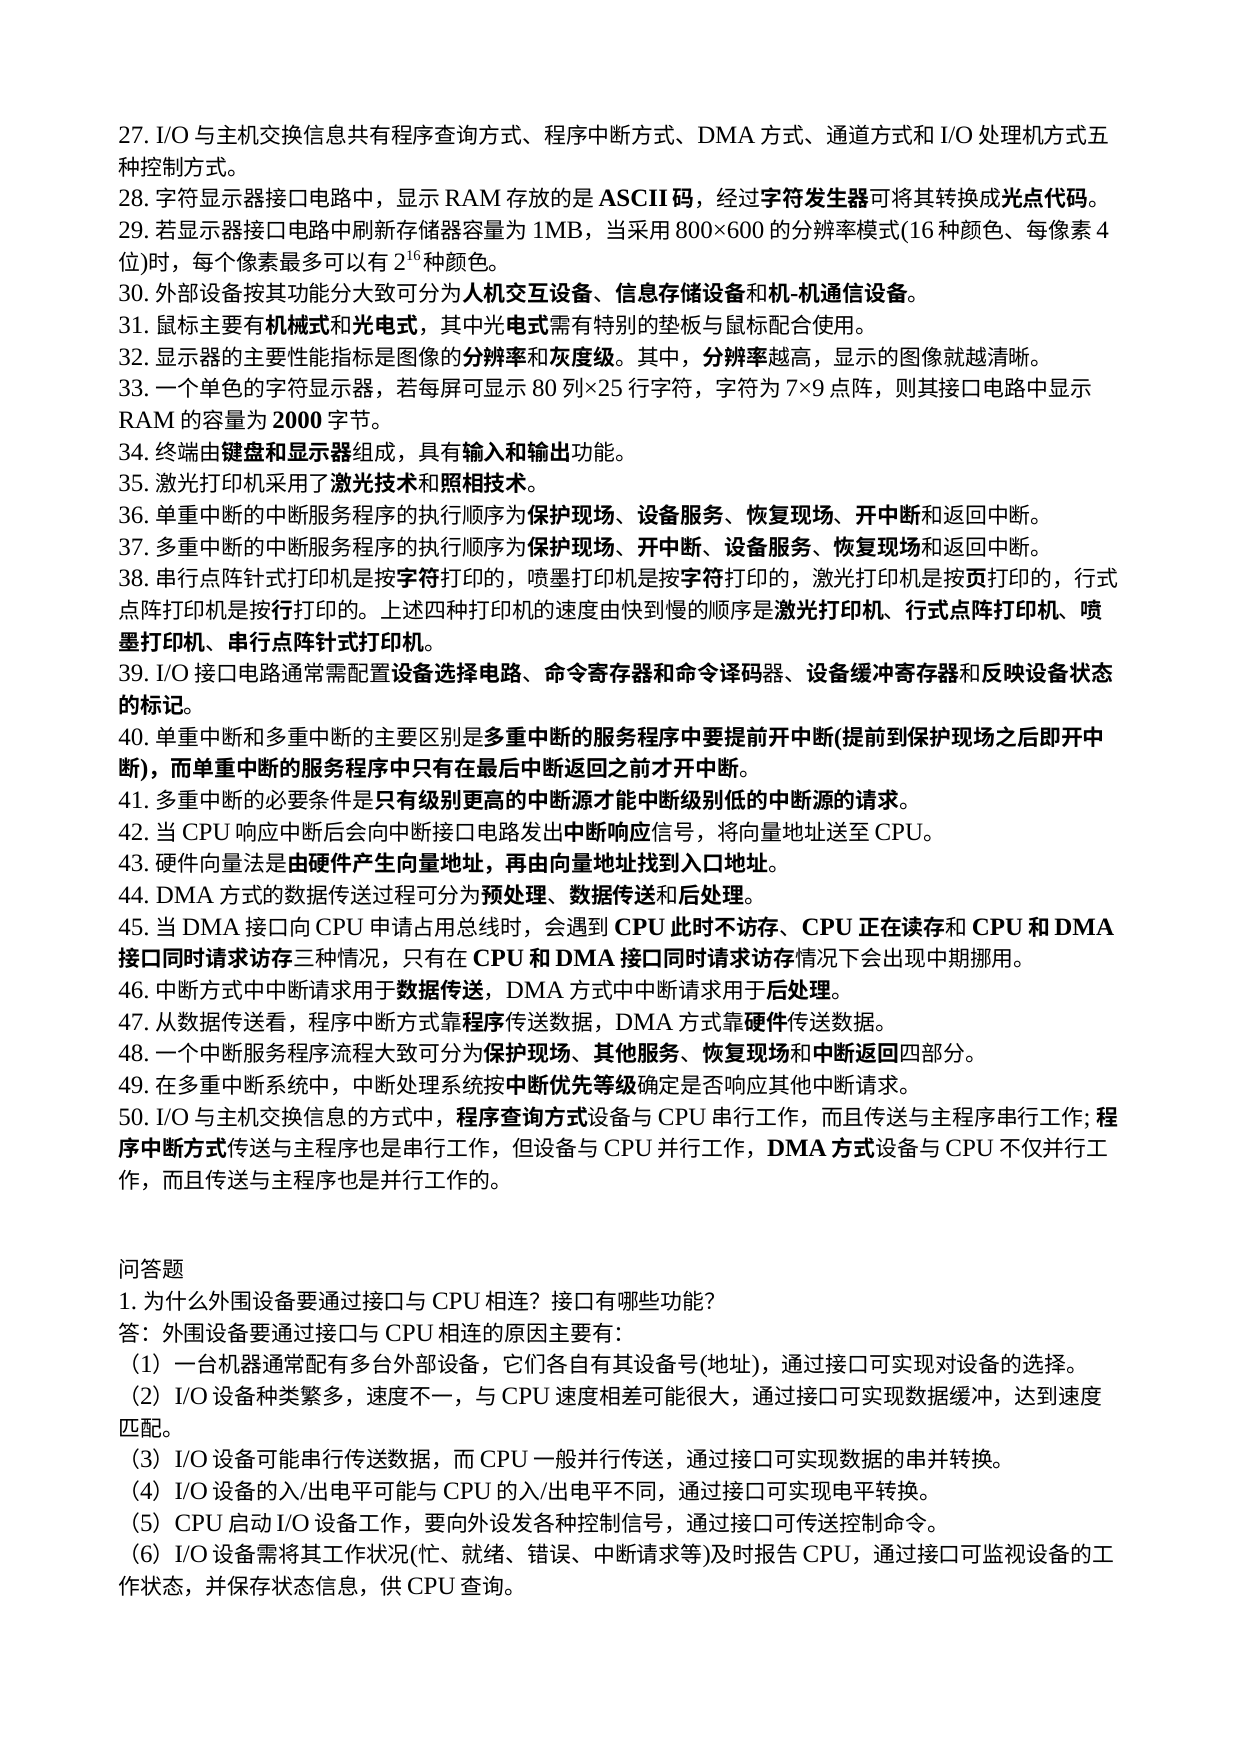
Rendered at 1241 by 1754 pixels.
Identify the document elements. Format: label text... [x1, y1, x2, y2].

text 42. 当CPU响应中断后会向中断接口电路发出中断响应信号，将向量地址送至CPU。 [118, 815, 1122, 846]
text 27. I/O与主机交换信息共有程序查询方式、程序中断方式、DMA方式、通道方式和I/O处理机方式五种控制方式。 [118, 118, 1122, 181]
text 33. 一个单色的字符显示器，若每屏可显示80列×25行字符，字符为7×9点阵，则其接口电路中显示RAM的容量为2000字节。 [118, 371, 1122, 435]
text 36. 单重中断的中断服务程序的执行顺序为保护现场、设备服务、恢复现场、开中断和返回中断。 [118, 498, 1122, 530]
text 40. 单重中断和多重中断的主要区别是多重中断的服务程序中要提前开中断(提前到保护现场之后即开中断)，而单重中断的服务程序中只有在最后中断返回之前才开中断。 [118, 720, 1122, 783]
text 50. I/O与主机交换信息的方式中，程序查询方式设备与CPU串行工作，而且传送与主程序串行工作; 程序中断方式传送与主程序也是串行工作，但设备与CPU并行工作，DMA方式设备与CPU不仅并行工作，而且传送与主程序也是并行工作的。 [118, 1100, 1122, 1195]
text 30. 外部设备按其功能分大致可分为人机交互设备、信息存储设备和机-机通信设备。 [118, 276, 1122, 308]
text 49. 在多重中断系统中，中断处理系统按中断优先等级确定是否响应其他中断请求。 [118, 1068, 1122, 1100]
text 41. 多重中断的必要条件是只有级别更高的中断源才能中断级别低的中断源的请求。 [118, 783, 1122, 815]
text 答：外围设备要通过接口与CPU相连的原因主要有： [118, 1316, 1122, 1347]
text （6）I/O设备需将其工作状况(忙、就绪、错误、中断请求等)及时报告CPU，通过接口可监视设备的工作状态，并保存状态信息，供CPU查询。 [118, 1537, 1122, 1601]
text 43. 硬件向量法是由硬件产生向量地址，再由向量地址找到入口地址。 [118, 846, 1122, 878]
text 32. 显示器的主要性能指标是图像的分辨率和灰度级。其中，分辨率越高，显示的图像就越清晰。 [118, 340, 1122, 371]
text 45. 当DMA接口向CPU申请占用总线时，会遇到CPU此时不访存、CPU正在读存和CPU和DMA接口同时请求访存三种情况，只有在CPU和DMA接口同时请求访存情况下会出现中期挪用。 [118, 910, 1122, 973]
text 46. 中断方式中中断请求用于数据传送，DMA方式中中断请求用于后处理。 [118, 973, 1122, 1005]
text 47. 从数据传送看，程序中断方式靠程序传送数据，DMA方式靠硬件传送数据。 [118, 1005, 1122, 1036]
text （1）一台机器通常配有多台外部设备，它们各自有其设备号(地址)，通过接口可实现对设备的选择。 [118, 1347, 1122, 1379]
text 35. 激光打印机采用了激光技术和照相技术。 [118, 466, 1122, 498]
text 问答题 [118, 1252, 1122, 1284]
text 48. 一个中断服务程序流程大致可分为保护现场、其他服务、恢复现场和中断返回四部分。 [118, 1036, 1122, 1068]
text 39. I/O接口电路通常需配置设备选择电路、命令寄存器和命令译码器、设备缓冲寄存器和反映设备状态的标记。 [118, 656, 1122, 720]
text （2）I/O设备种类繁多，速度不一，与CPU速度相差可能很大，通过接口可实现数据缓冲，达到速度匹配。 [118, 1379, 1122, 1442]
text 37. 多重中断的中断服务程序的执行顺序为保护现场、开中断、设备服务、恢复现场和返回中断。 [118, 530, 1122, 561]
text （3）I/O设备可能串行传送数据，而CPU一般并行传送，通过接口可实现数据的串并转换。 [118, 1442, 1122, 1474]
text 44. DMA方式的数据传送过程可分为预处理、数据传送和后处理。 [118, 878, 1122, 910]
text 29. 若显示器接口电路中刷新存储器容量为1MB，当采用800×600的分辨率模式(16种颜色、每像素4位)时，每个像素最多可以有216种颜色。 [118, 213, 1122, 276]
text （5）CPU启动I/O设备工作，要向外设发各种控制信号，通过接口可传送控制命令。 [118, 1506, 1122, 1537]
text 28. 字符显示器接口电路中，显示RAM存放的是ASCII码，经过字符发生器可将其转换成光点代码。 [118, 181, 1122, 213]
text （4）I/O设备的入/出电平可能与CPU的入/出电平不同，通过接口可实现电平转换。 [118, 1474, 1122, 1506]
text 34. 终端由键盘和显示器组成，具有输入和输出功能。 [118, 435, 1122, 466]
text 38. 串行点阵针式打印机是按字符打印的，喷墨打印机是按字符打印的，激光打印机是按页打印的，行式点阵打印机是按行打印的。上述四种打印机的速度由快到慢的顺序是激光打印机、行式点阵打印机、喷墨打印机、串行点阵针式打印机。 [118, 561, 1122, 656]
text 1. 为什么外围设备要通过接口与CPU相连？接口有哪些功能？ [118, 1284, 1122, 1316]
text 31. 鼠标主要有机械式和光电式，其中光电式需有特别的垫板与鼠标配合使用。 [118, 308, 1122, 340]
